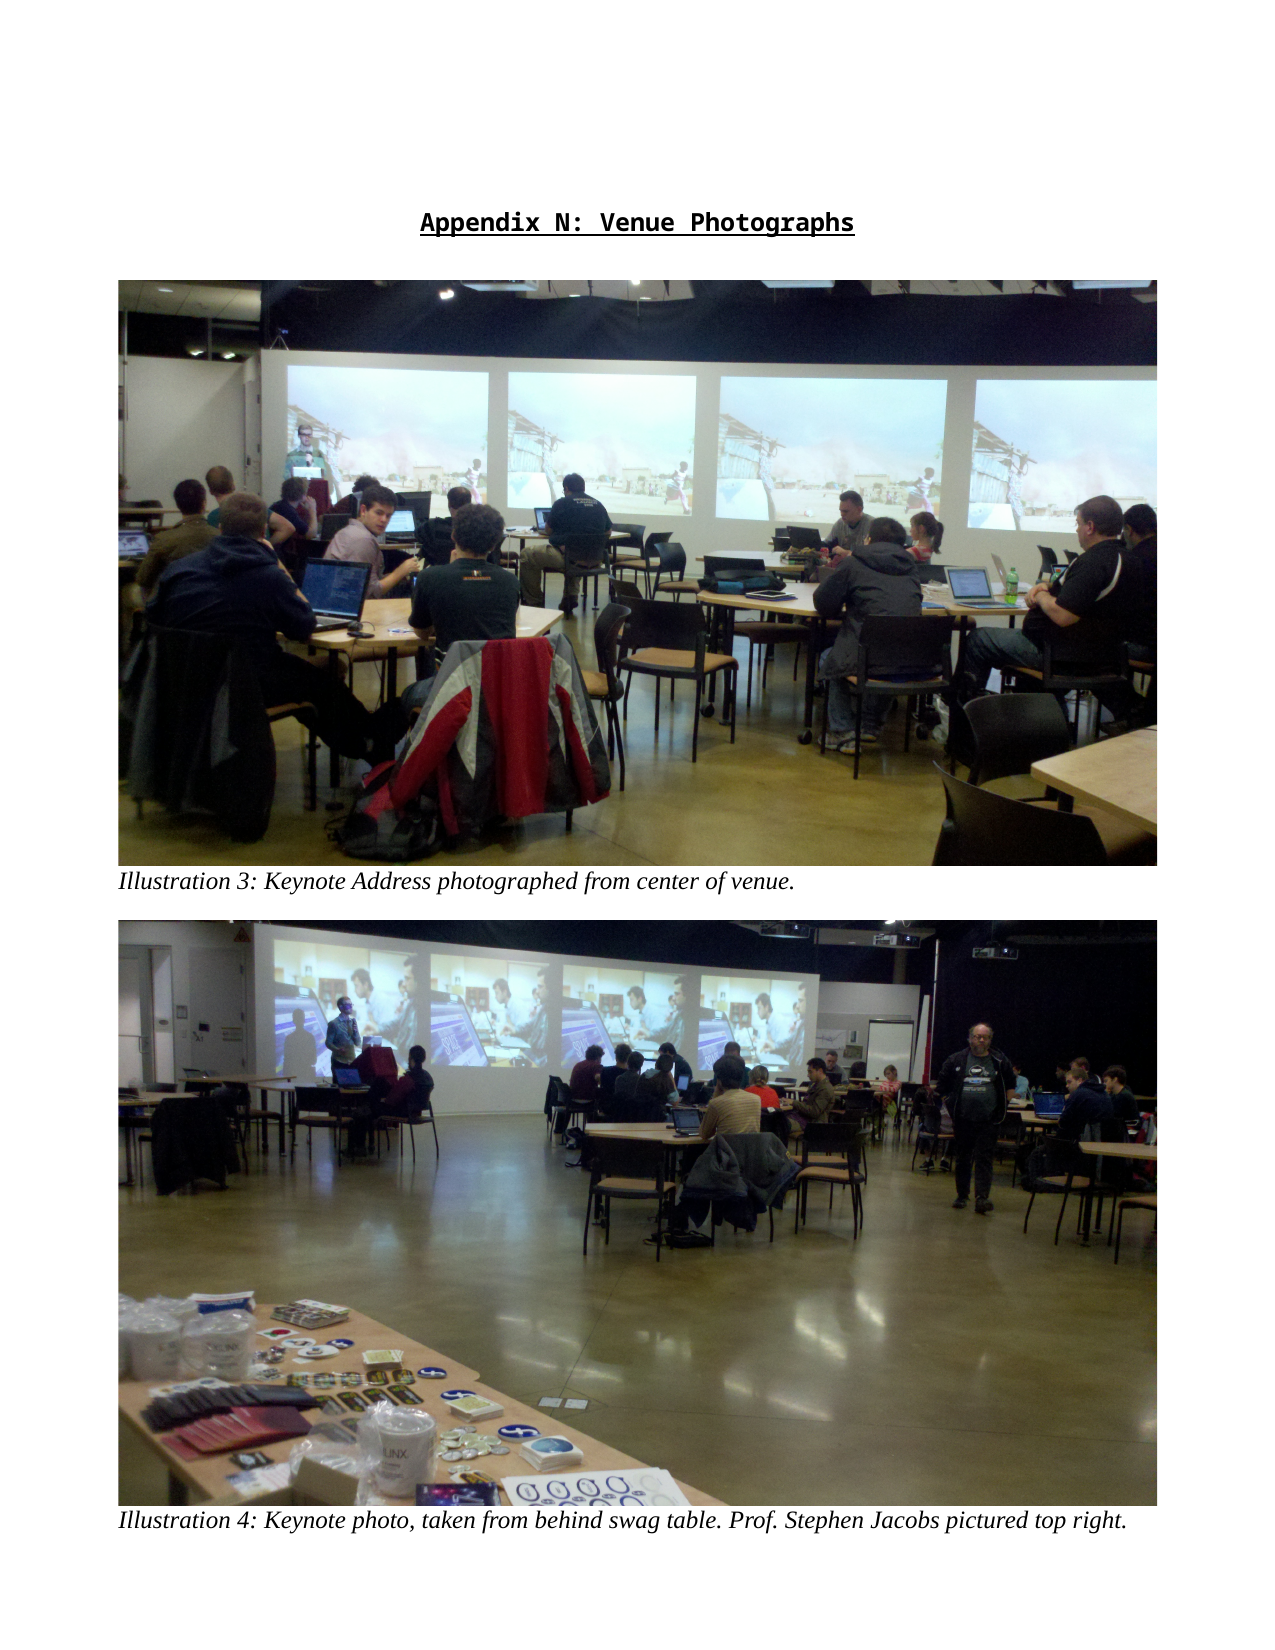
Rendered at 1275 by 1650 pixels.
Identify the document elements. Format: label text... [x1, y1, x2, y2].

picture [118, 280, 1158, 866]
text Illustration 3: Keynote Address photographed from center of venue. [118, 866, 1157, 895]
picture [118, 920, 1158, 1506]
text Illustration 4: Keynote photo, taken from behind swag table. Prof. Stephen Jacobs pictured top right. [118, 1506, 1157, 1534]
text Appendix N: Venue Photographs [118, 205, 1157, 239]
